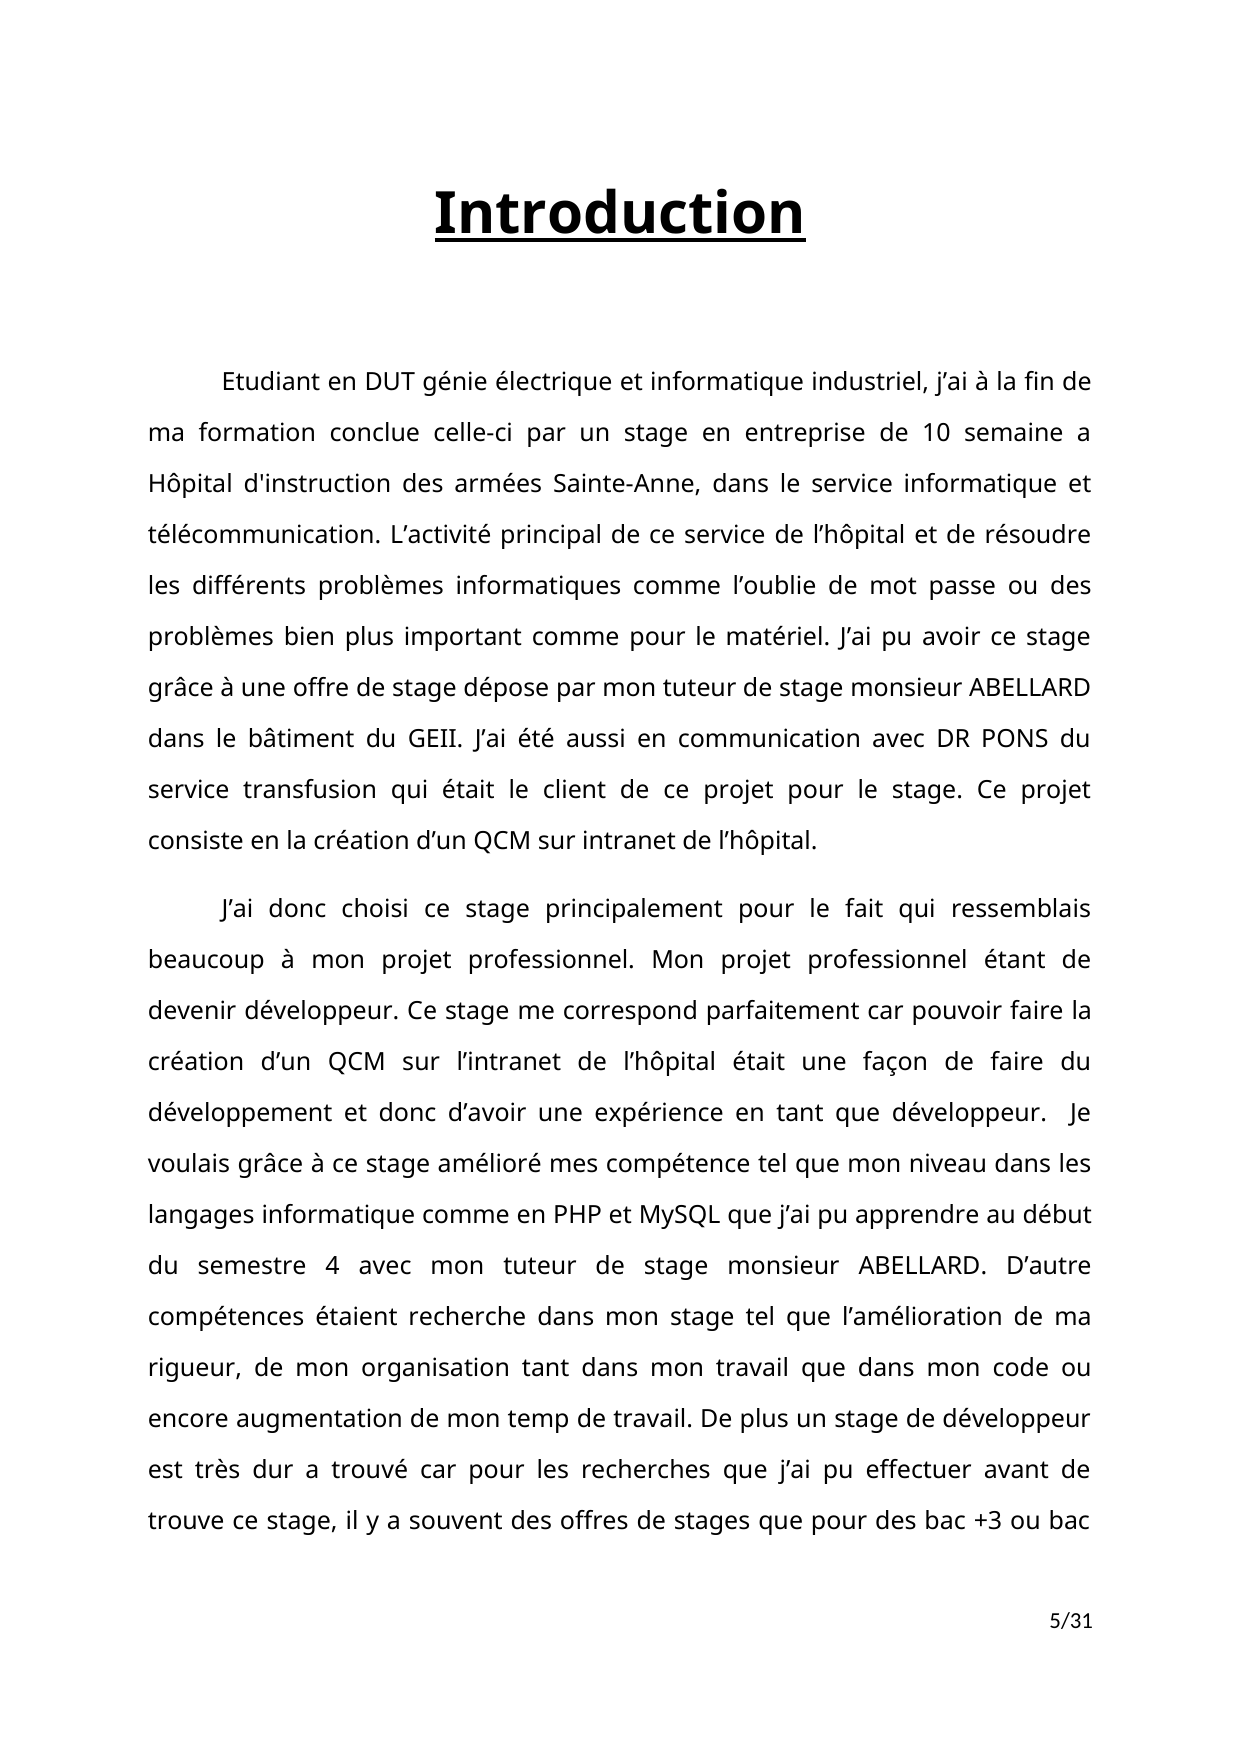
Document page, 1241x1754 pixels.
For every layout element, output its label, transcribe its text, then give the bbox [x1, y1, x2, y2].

text Introduction [148, 171, 1093, 251]
text Etudiant en DUT génie électrique et informatique industriel, j’ai à la fin de ma formation conclue celle-ci par un stage en entreprise de 10 semaine a Hôpital d'instruction des armées Sainte-Anne, dans le service informatique et télécommunication. L’activité principal de ce service de l’hôpital et de résoudre les différents problèmes informatiques comme l’oublie de mot passe ou des problèmes bien plus important comme pour le matériel. J’ai pu avoir ce stage grâce à une offre de stage dépose par mon tuteur de stage monsieur ABELLARD dans le bâtiment du GEII. J’ai été aussi en communication avec DR PONS du service transfusion qui était le client de ce projet pour le stage. Ce projet consiste en la création d’un QCM sur intranet de l’hôpital. [148, 363, 1093, 857]
text J’ai donc choisi ce stage principalement pour le fait qui ressemblais beaucoup à mon projet professionnel. Mon projet professionnel étant de devenir développeur. Ce stage me correspond parfaitement car pouvoir faire la création d’un QCM sur l’intranet de l’hôpital était une façon de faire du développement et donc d’avoir une expérience en tant que développeur. Je voulais grâce à ce stage amélioré mes compétence tel que mon niveau dans les langages informatique comme en PHP et MySQL que j’ai pu apprendre au début du semestre 4 avec mon tuteur de stage monsieur ABELLARD. D’autre compétences étaient recherche dans mon stage tel que l’amélioration de ma rigueur, de mon organisation tant dans mon travail que dans mon code ou encore augmentation de mon temp de travail. De plus un stage de développeur est très dur a trouvé car pour les recherches que j’ai pu effectuer avant de trouve ce stage, il y a souvent des offres de stages que pour des bac +3 ou bac [148, 891, 1093, 1537]
